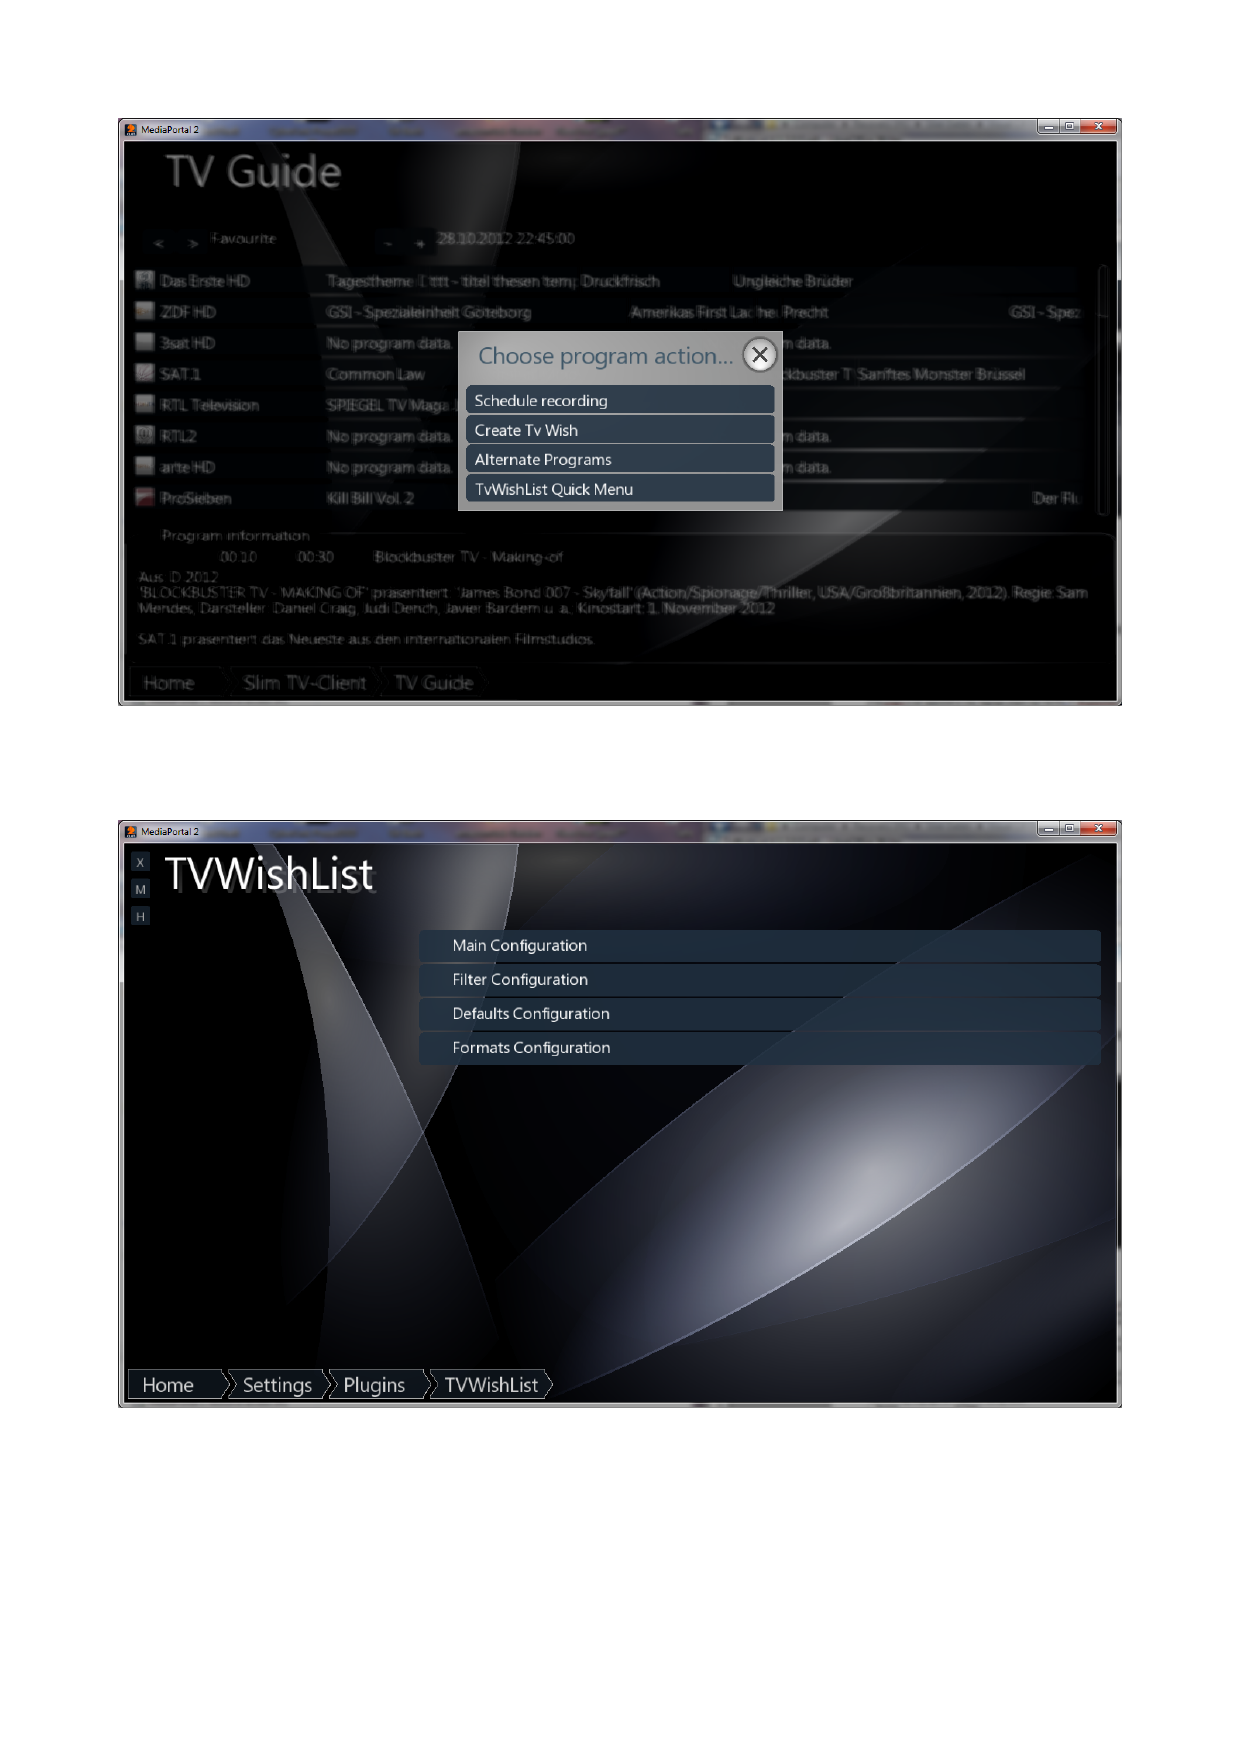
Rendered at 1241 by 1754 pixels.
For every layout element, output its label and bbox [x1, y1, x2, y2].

picture [118, 118, 1122, 706]
picture [118, 820, 1122, 1408]
